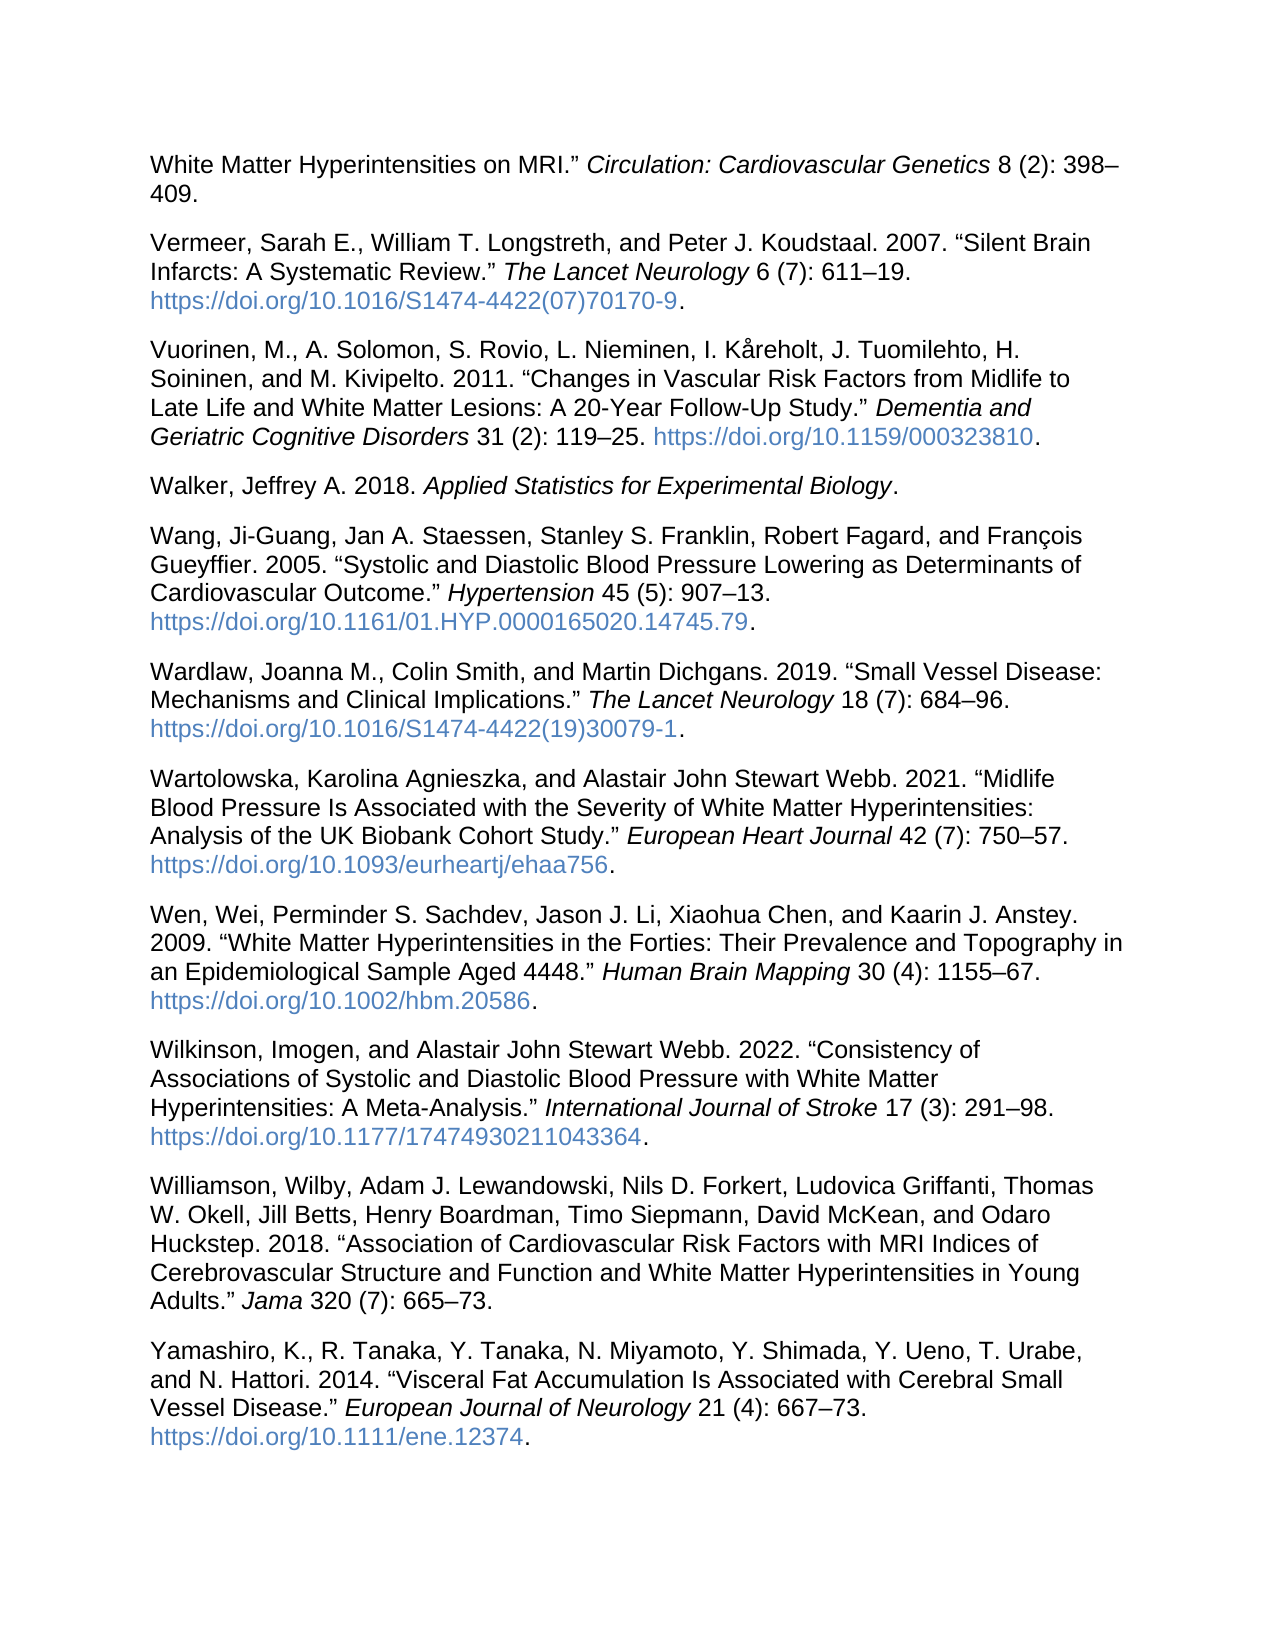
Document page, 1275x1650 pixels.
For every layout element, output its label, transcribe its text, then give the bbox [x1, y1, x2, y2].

text White Matter Hyperintensities on MRI.” Circulation: Cardiovascular Genetics 8 (2): 398–409. [150, 150, 1125, 207]
text Wilkinson, Imogen, and Alastair John Stewart Webb. 2022. “Consistency of Associations of Systolic and Diastolic Blood Pressure with White Matter Hyperintensities: A Meta-Analysis.” International Journal of Stroke 17 (3): 291–98. https://doi.org/10.1177/17474930211043364. [150, 1035, 1125, 1150]
text Wartolowska, Karolina Agnieszka, and Alastair John Stewart Webb. 2021. “Midlife Blood Pressure Is Associated with the Severity of White Matter Hyperintensities: Analysis of the UK Biobank Cohort Study.” European Heart Journal 42 (7): 750–57. https://doi.org/10.1093/eurheartj/ehaa756. [150, 764, 1125, 879]
text Yamashiro, K., R. Tanaka, Y. Tanaka, N. Miyamoto, Y. Shimada, Y. Ueno, T. Urabe, and N. Hattori. 2014. “Visceral Fat Accumulation Is Associated with Cerebral Small Vessel Disease.” European Journal of Neurology 21 (4): 667–73. https://doi.org/10.1111/ene.12374. [150, 1336, 1125, 1451]
text Walker, Jeffrey A. 2018. Applied Statistics for Experimental Biology. [150, 471, 1125, 500]
text Wang, Ji-Guang, Jan A. Staessen, Stanley S. Franklin, Robert Fagard, and François Gueyffier. 2005. “Systolic and Diastolic Blood Pressure Lowering as Determinants of Cardiovascular Outcome.” Hypertension 45 (5): 907–13. https://doi.org/10.1161/01.HYP.0000165020.14745.79. [150, 521, 1125, 636]
text Vuorinen, M., A. Solomon, S. Rovio, L. Nieminen, I. Kåreholt, J. Tuomilehto, H. Soininen, and M. Kivipelto. 2011. “Changes in Vascular Risk Factors from Midlife to Late Life and White Matter Lesions: A 20-Year Follow-Up Study.” Dementia and Geriatric Cognitive Disorders 31 (2): 119–25. https://doi.org/10.1159/000323810. [150, 335, 1125, 450]
text Williamson, Wilby, Adam J. Lewandowski, Nils D. Forkert, Ludovica Griffanti, Thomas W. Okell, Jill Betts, Henry Boardman, Timo Siepmann, David McKean, and Odaro Huckstep. 2018. “Association of Cardiovascular Risk Factors with MRI Indices of Cerebrovascular Structure and Function and White Matter Hyperintensities in Young Adults.” Jama 320 (7): 665–73. [150, 1171, 1125, 1315]
text Wardlaw, Joanna M., Colin Smith, and Martin Dichgans. 2019. “Small Vessel Disease: Mechanisms and Clinical Implications.” The Lancet Neurology 18 (7): 684–96. https://doi.org/10.1016/S1474-4422(19)30079-1. [150, 657, 1125, 743]
text Wen, Wei, Perminder S. Sachdev, Jason J. Li, Xiaohua Chen, and Kaarin J. Anstey. 2009. “White Matter Hyperintensities in the Forties: Their Prevalence and Topography in an Epidemiological Sample Aged 4448.” Human Brain Mapping 30 (4): 1155–67. https://doi.org/10.1002/hbm.20586. [150, 899, 1125, 1014]
text Vermeer, Sarah E., William T. Longstreth, and Peter J. Koudstaal. 2007. “Silent Brain Infarcts: A Systematic Review.” The Lancet Neurology 6 (7): 611–19. https://doi.org/10.1016/S1474-4422(07)70170-9. [150, 228, 1125, 314]
